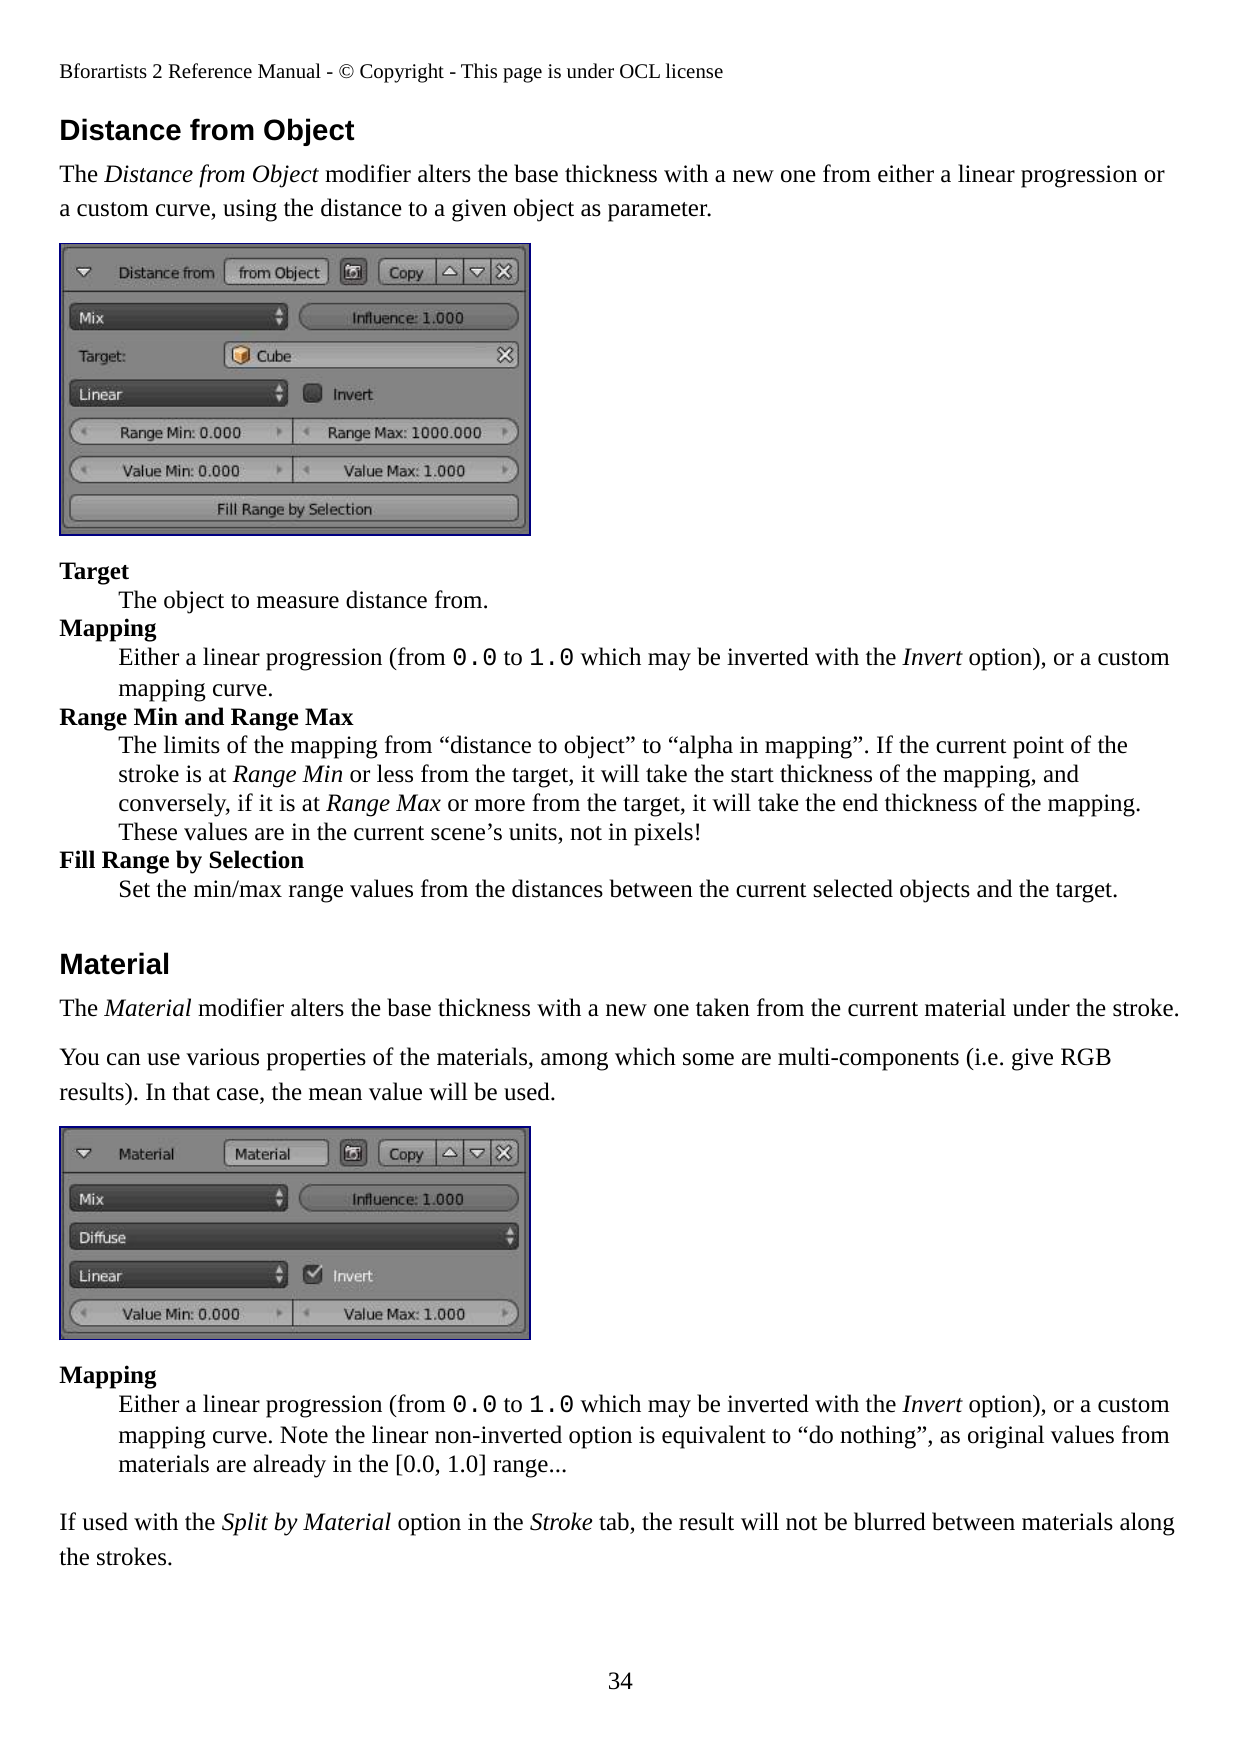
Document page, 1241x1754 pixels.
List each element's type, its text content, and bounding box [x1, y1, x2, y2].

text If used with the Split by Material option in the Stroke tab, the result will not be blurred between materials along the strokes. [59, 1507, 1181, 1570]
subtitle Mapping [59, 613, 1181, 642]
text The Distance from Object modifier alters the base thickness with a new one from either a linear progression or a custom curve, using the distance to a given object as parameter. [59, 159, 1181, 222]
text The Material modifier alters the base thickness with a new one taken from the current material under the stroke. [59, 993, 1181, 1022]
list The object to measure distance from. [118, 585, 1181, 613]
subtitle Fill Range by Selection [59, 846, 1181, 874]
subtitle Mapping [59, 1361, 1181, 1389]
list Either a linear progression (from 0.0 to 1.0 which may be inverted with the Invert option), or a custom mapping curve. Note the linear non-inverted option is equivalent to “do nothing”, as original values from materials are already in the [0.0, 1.0] range... [118, 1389, 1181, 1478]
list Either a linear progression (from 0.0 to 1.0 which may be inverted with the Invert option), or a custom mapping curve. [118, 642, 1181, 702]
text You can use various properties of the materials, among which some are multi-components (i.e. give RGB results). In that case, the mean value will be used. [59, 1042, 1181, 1106]
list Set the min/max range values from the distances between the current selected objects and the target. [118, 874, 1181, 903]
subtitle Target [59, 556, 1181, 585]
subtitle Range Min and Range Max [59, 702, 1181, 731]
subtitle Material [59, 947, 1181, 981]
picture [61, 244, 529, 534]
subtitle Distance from Object [59, 113, 1181, 146]
picture [61, 1128, 529, 1339]
list The limits of the mapping from “distance to object” to “alpha in mapping”. If the current point of the stroke is at Range Min or less from the target, it will take the start thickness of the mapping, and conversely, if it is at Range Max or more from the target, it will take the end thickness of the mapping. These values are in the current scene’s units, not in pixels! [118, 731, 1181, 846]
